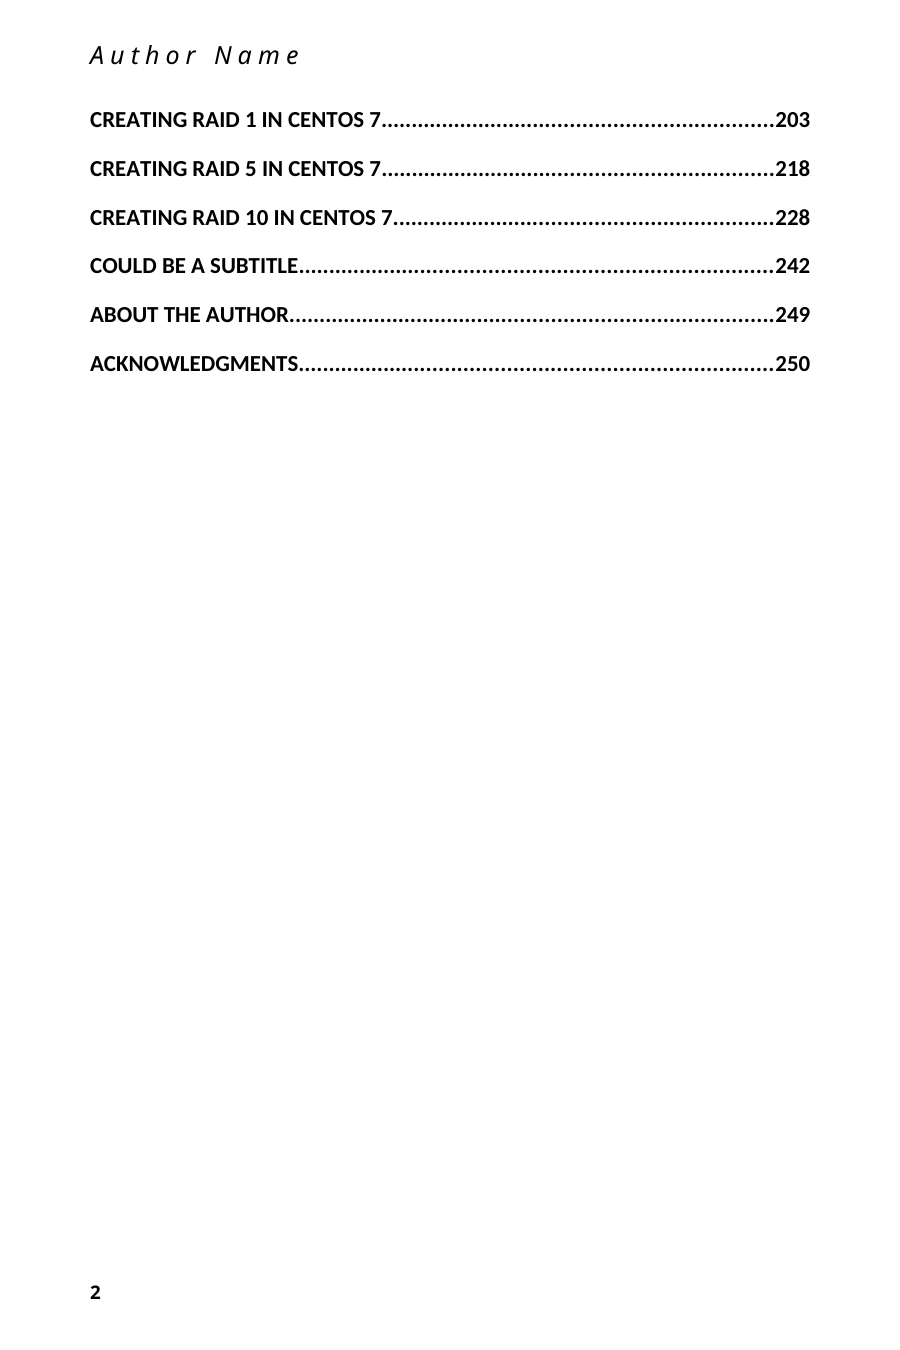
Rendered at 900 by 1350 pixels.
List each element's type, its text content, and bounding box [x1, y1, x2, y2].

text Creating RAID 5 in CENTOS 7 218 [90, 154, 810, 182]
text Acknowledgments 250 [90, 349, 810, 377]
text could be a subtitle 242 [90, 252, 810, 279]
text ABOUT THE AUTHOR 249 [90, 300, 810, 328]
text Creating RAID 1 in CENTOS 7 203 [90, 105, 810, 133]
text Creating RAID 10 in CENTOS 7 228 [90, 203, 810, 231]
